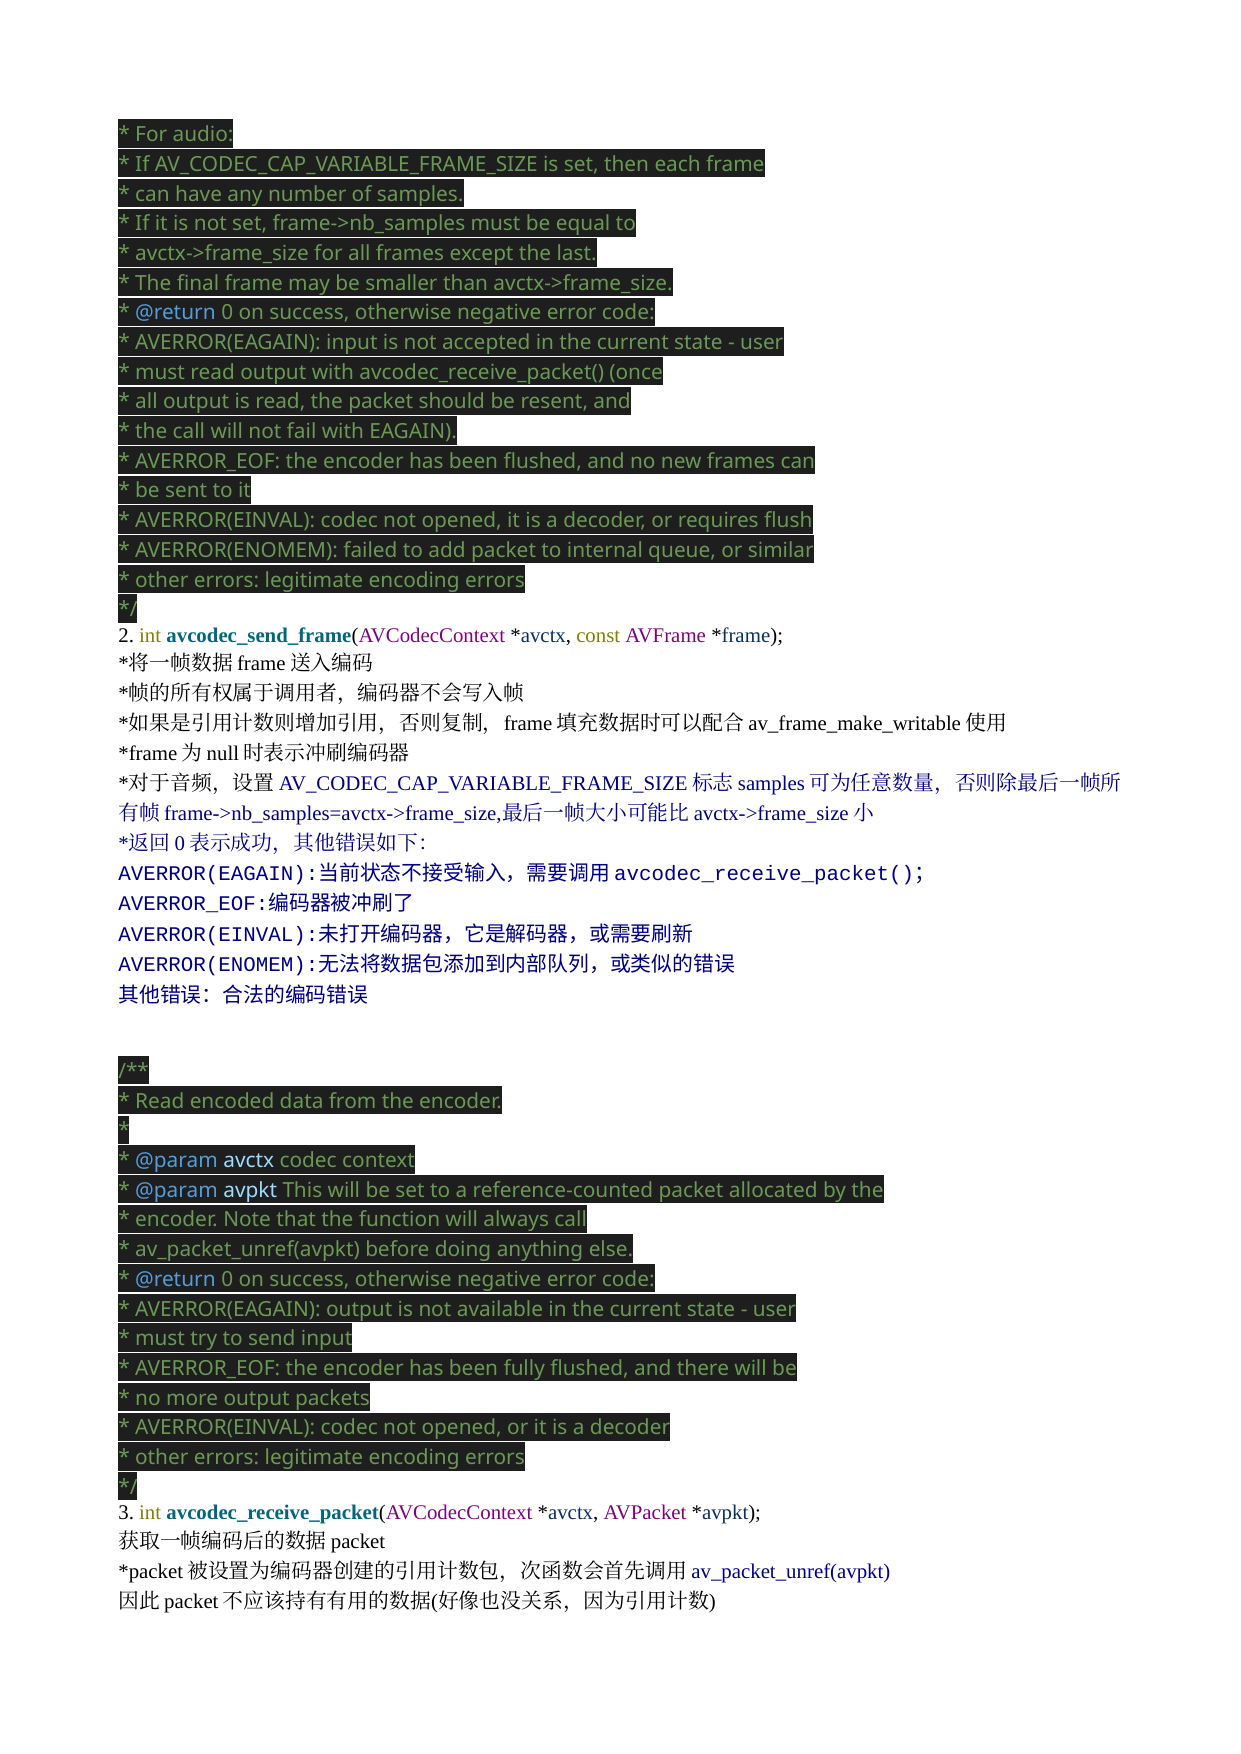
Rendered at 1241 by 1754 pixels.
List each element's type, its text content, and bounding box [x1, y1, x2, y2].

text *packet被设置为编码器创建的引用计数包，次函数会首先调用av_packet_unref(avpkt) [118, 1554, 1122, 1584]
text 因此packet不应该持有有用的数据(好像也没关系，因为引用计数) [118, 1584, 1122, 1614]
text * AVERROR(EAGAIN): output is not available in the current state - user [118, 1292, 1122, 1322]
text * AVERROR_EOF: the encoder has been flushed, and no new frames can [118, 445, 1122, 474]
text *将一帧数据frame送入编码 [118, 647, 1122, 677]
text * other errors: legitimate encoding errors [118, 563, 1122, 593]
text /** [118, 1056, 1122, 1084]
text * For audio: [118, 118, 1122, 148]
text * @return 0 on success, otherwise negative error code: [118, 296, 1122, 326]
text *帧的所有权属于调用者，编码器不会写入帧 [118, 677, 1122, 707]
text * all output is read, the packet should be resent, and [118, 385, 1122, 415]
text AVERROR(ENOMEM):无法将数据包添加到内部队列，或类似的错误 [118, 947, 1122, 978]
text */ [118, 1471, 1122, 1500]
text *返回0表示成功，其他错误如下： [118, 826, 1122, 856]
text * Read encoded data from the encoder. [118, 1084, 1122, 1114]
text * other errors: legitimate encoding errors [118, 1441, 1122, 1471]
text * AVERROR(ENOMEM): failed to add packet to internal queue, or similar [118, 534, 1122, 563]
text * encoder. Note that the function will always call [118, 1203, 1122, 1233]
text AVERROR_EOF:编码器被冲刷了 [118, 887, 1122, 917]
text 其他错误：合法的编码错误 [118, 978, 1122, 1008]
text * AVERROR(EINVAL): codec not opened, or it is a decoder [118, 1411, 1122, 1441]
text * If AV_CODEC_CAP_VARIABLE_FRAME_SIZE is set, then each frame [118, 148, 1122, 177]
text 获取一帧编码后的数据packet [118, 1524, 1122, 1554]
text * the call will not fail with EAGAIN). [118, 415, 1122, 445]
text 2. int avcodec_send_frame(AVCodecContext *avctx, const AVFrame *frame); [118, 623, 1122, 647]
text * can have any number of samples. [118, 177, 1122, 207]
text * [118, 1114, 1122, 1144]
text *frame为null时表示冲刷编码器 [118, 737, 1122, 766]
text * be sent to it [118, 474, 1122, 504]
text *对于音频，设置AV_CODEC_CAP_VARIABLE_FRAME_SIZE标志samples可为任意数量，否则除最后一帧所有帧frame->nb_samples=avctx->frame_size,最后一帧大小可能比avctx->frame_size小 [118, 766, 1122, 826]
text * @return 0 on success, otherwise negative error code: [118, 1263, 1122, 1292]
text * AVERROR(EAGAIN): input is not accepted in the current state - user [118, 326, 1122, 356]
text 3. int avcodec_receive_packet(AVCodecContext *avctx, AVPacket *avpkt); [118, 1500, 1122, 1524]
text * no more output packets [118, 1381, 1122, 1411]
text * av_packet_unref(avpkt) before doing anything else. [118, 1233, 1122, 1263]
text * avctx->frame_size for all frames except the last. [118, 237, 1122, 267]
text * must try to send input [118, 1322, 1122, 1352]
text * @param avpkt This will be set to a reference-counted packet allocated by the [118, 1174, 1122, 1203]
text */ [118, 593, 1122, 623]
text AVERROR(EINVAL):未打开编码器，它是解码器，或需要刷新 [118, 917, 1122, 947]
text * AVERROR_EOF: the encoder has been fully flushed, and there will be [118, 1352, 1122, 1381]
text * must read output with avcodec_receive_packet() (once [118, 356, 1122, 385]
text * AVERROR(EINVAL): codec not opened, it is a decoder, or requires flush [118, 504, 1122, 534]
text AVERROR(EAGAIN):当前状态不接受输入，需要调用avcodec_receive_packet()； [118, 856, 1122, 887]
text *如果是引用计数则增加引用，否则复制，frame填充数据时可以配合av_frame_make_writable使用 [118, 707, 1122, 737]
text * The final frame may be smaller than avctx->frame_size. [118, 267, 1122, 296]
text * If it is not set, frame->nb_samples must be equal to [118, 207, 1122, 237]
text * @param avctx codec context [118, 1144, 1122, 1174]
